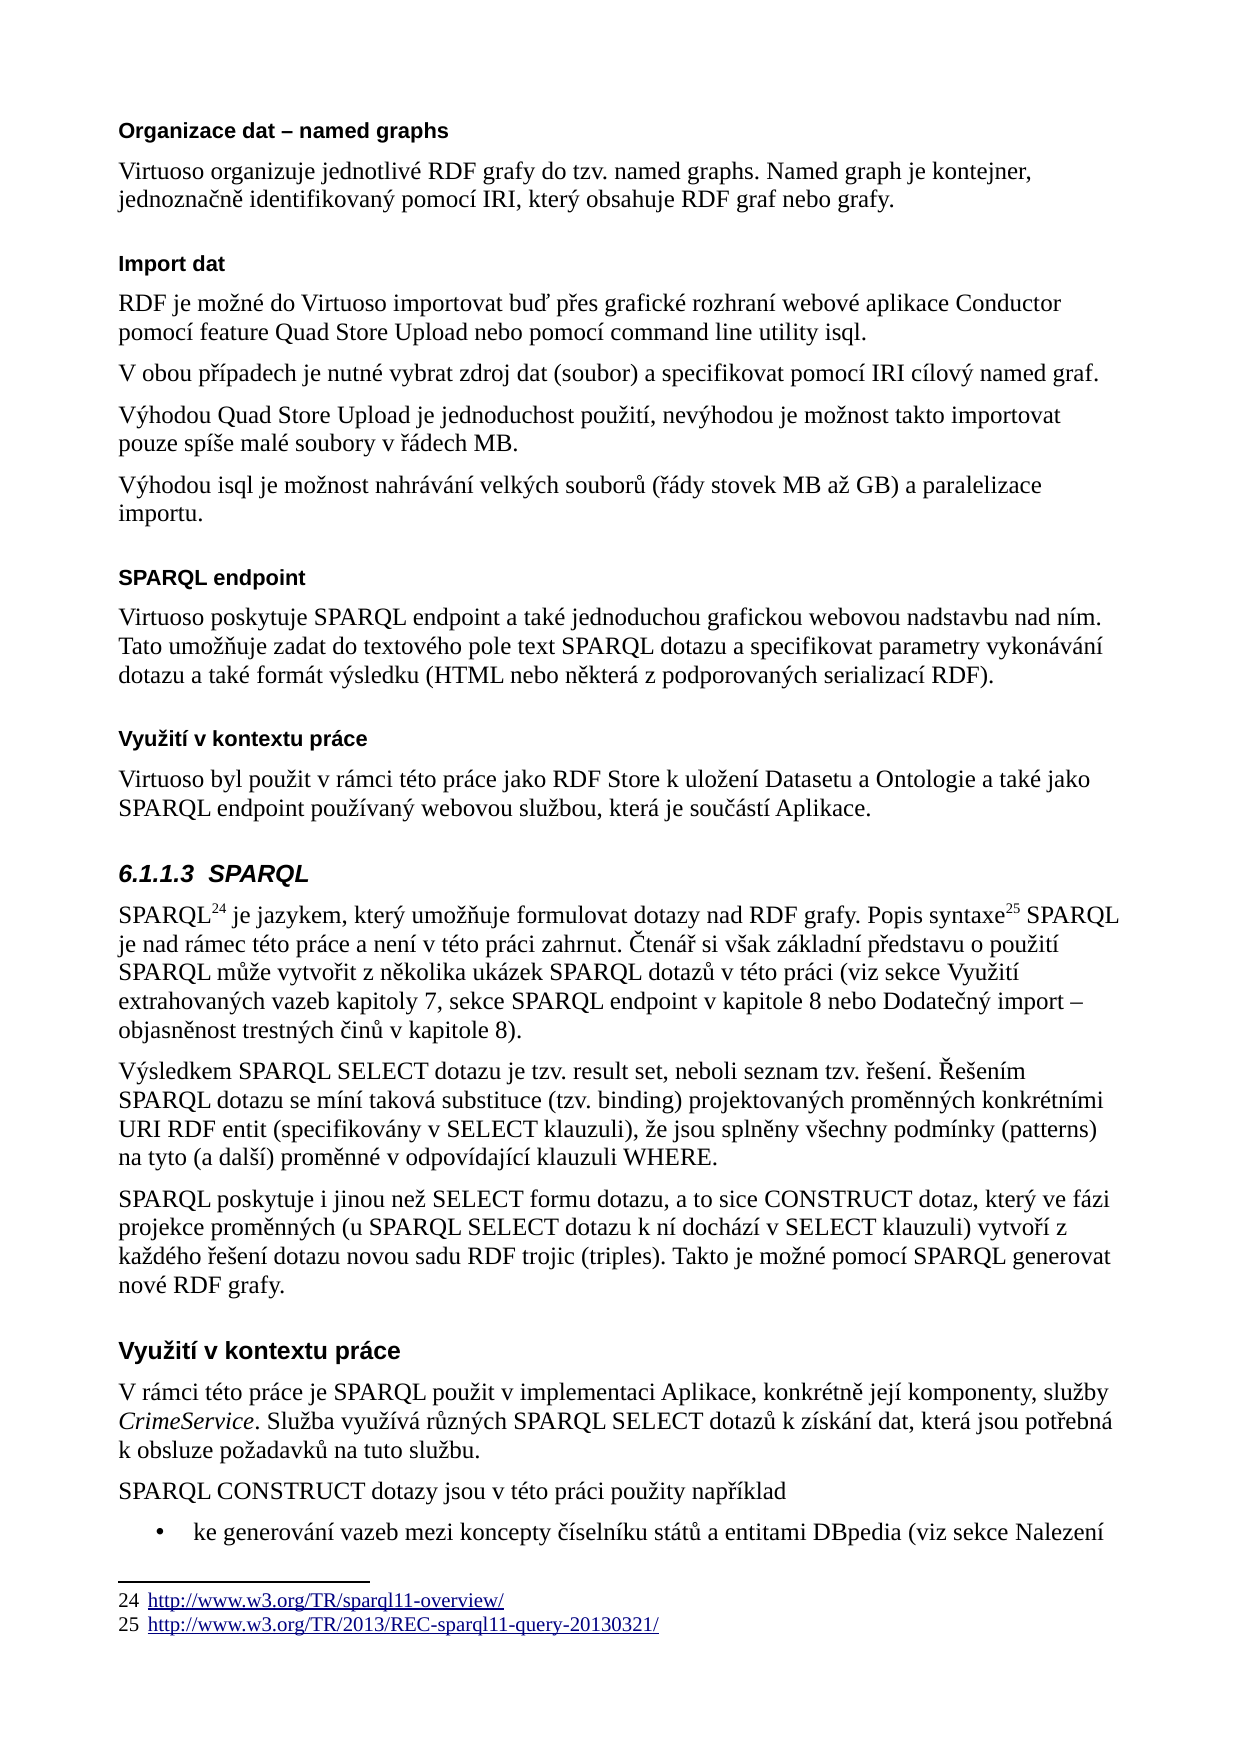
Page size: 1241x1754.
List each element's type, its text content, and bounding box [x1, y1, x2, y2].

text Virtuoso poskytuje SPARQL endpoint a také jednoduchou grafickou webovou nadstavbu nad ním. Tato umožňuje zadat do textového pole text SPARQL dotazu a specifikovat parametry vykonávání dotazu a také formát výsledku (HTML nebo některá z podporovaných serializací RDF). [118, 602, 1122, 689]
text Virtuoso byl použit v rámci této práce jako RDF Store k uložení Datasetu a Ontologie a také jako SPARQL endpoint používaný webovou službou, která je součástí Aplikace. [118, 764, 1122, 821]
subtitle SPARQL [118, 859, 1122, 887]
text http://www.w3.org/TR/2013/REC-sparql11-query-20130321/ [118, 1612, 1122, 1636]
text V rámci této práce je SPARQL použit v implementaci Aplikace, konkrétně její komponenty, služby CrimeService. Služba využívá různých SPARQL SELECT dotazů k získání dat, která jsou potřebná k obsluze požadavků na tuto službu. [118, 1377, 1122, 1463]
text Virtuoso organizuje jednotlivé RDF grafy do tzv. named graphs. Named graph je kontejner, jednoznačně identifikovaný pomocí IRI, který obsahuje RDF graf nebo grafy. [118, 156, 1122, 213]
text SPARQL CONSTRUCT dotazy jsou v této práci použity například [118, 1476, 1122, 1505]
text V obou případech je nutné vybrat zdroj dat (soubor) a specifikovat pomocí IRI cílový named graf. [118, 358, 1122, 387]
text RDF je možné do Virtuoso importovat buď přes grafické rozhraní webové aplikace Conductor pomocí feature Quad Store Upload nebo pomocí command line utility isql. [118, 288, 1122, 346]
subtitle Import dat [118, 251, 1122, 276]
text SPARQL je jazykem, který umožňuje formulovat dotazy nad RDF grafy. Popis syntaxe SPARQL je nad rámec této práce a není v této práci zahrnut. Čtenář si však základní představu o použití SPARQL může vytvořit z několika ukázek SPARQL dotazů v této práci (viz sekce Využití extrahovaných vazeb kapitoly 7, sekce SPARQL endpoint v kapitole 8 nebo Dodatečný import – objasněnost trestných činů v kapitole 8). [118, 900, 1122, 1044]
subtitle Využití v kontextu práce [118, 726, 1122, 751]
text SPARQL poskytuje i jinou než SELECT formu dotazu, a to sice CONSTRUCT dotaz, který ve fázi projekce proměnných (u SPARQL SELECT dotazu k ní dochází v SELECT klauzuli) vytvoří z každého řešení dotazu novou sadu RDF trojic (triples). Takto je možné pomocí SPARQL generovat nové RDF grafy. [118, 1184, 1122, 1299]
list ke generování vazeb mezi koncepty číselníku států a entitami DBpedia (viz sekce Nalezení [156, 1517, 1122, 1546]
text Výhodou Quad Store Upload je jednoduchost použití, nevýhodou je možnost takto importovat pouze spíše malé soubory v řádech MB. [118, 400, 1122, 457]
subtitle SPARQL endpoint [118, 565, 1122, 590]
text Výsledkem SPARQL SELECT dotazu je tzv. result set, neboli seznam tzv. řešení. Řešením SPARQL dotazu se míní taková substituce (tzv. binding) projektovaných proměnných konkrétními URI RDF entit (specifikovány v SELECT klauzuli), že jsou splněny všechny podmínky (patterns) na tyto (a další) proměnné v odpovídající klauzuli WHERE. [118, 1056, 1122, 1171]
text http://www.w3.org/TR/sparql11-overview/ [118, 1588, 1122, 1612]
subtitle Organizace dat – named graphs [118, 118, 1122, 143]
text Výhodou isql je možnost nahrávání velkých souborů (řády stovek MB až GB) a paralelizace importu. [118, 470, 1122, 527]
subtitle Využití v kontextu práce [118, 1336, 1122, 1365]
